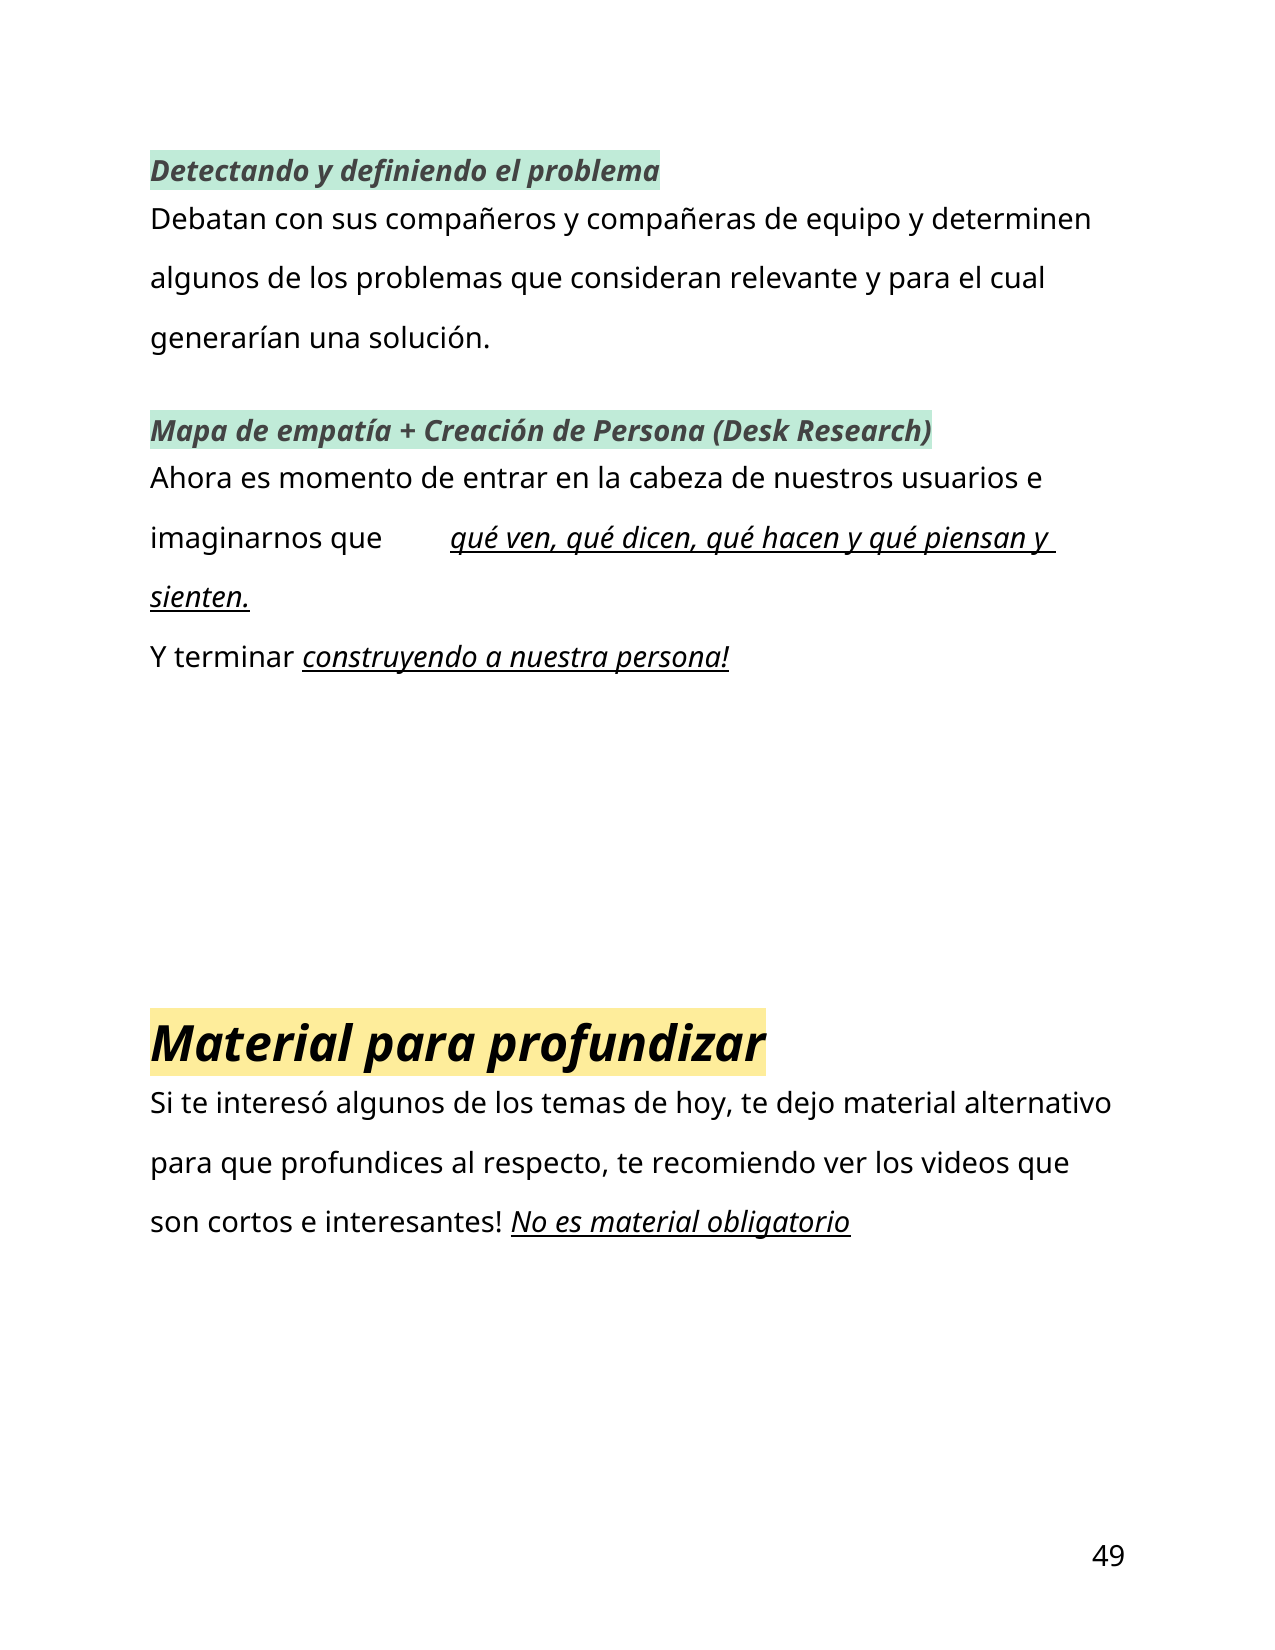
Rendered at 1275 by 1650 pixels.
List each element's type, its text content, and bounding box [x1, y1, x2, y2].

text Debatan con sus compañeros y compañeras de equipo y determinen algunos de los problemas que consideran relevante y para el cual generarían una solución. [150, 198, 1125, 357]
text Si te interesó algunos de los temas de hoy, te dejo material alternativo para que profundices al respecto, te recomiendo ver los videos que son cortos e interesantes! No es material obligatorio [150, 1082, 1125, 1241]
title Material para profundizar [766, 1008, 1125, 1076]
subtitle Detectando y definiendo el problema [660, 150, 1125, 190]
text Ahora es momento de entrar en la cabeza de nuestros usuarios e imaginarnos que qué ven, qué dicen, qué hacen y qué piensan y sienten. [150, 458, 1125, 616]
text Y terminar construyendo a nuestra persona! [150, 636, 1125, 676]
subtitle Mapa de empatía + Creación de Persona (Desk Research) [932, 410, 1125, 449]
